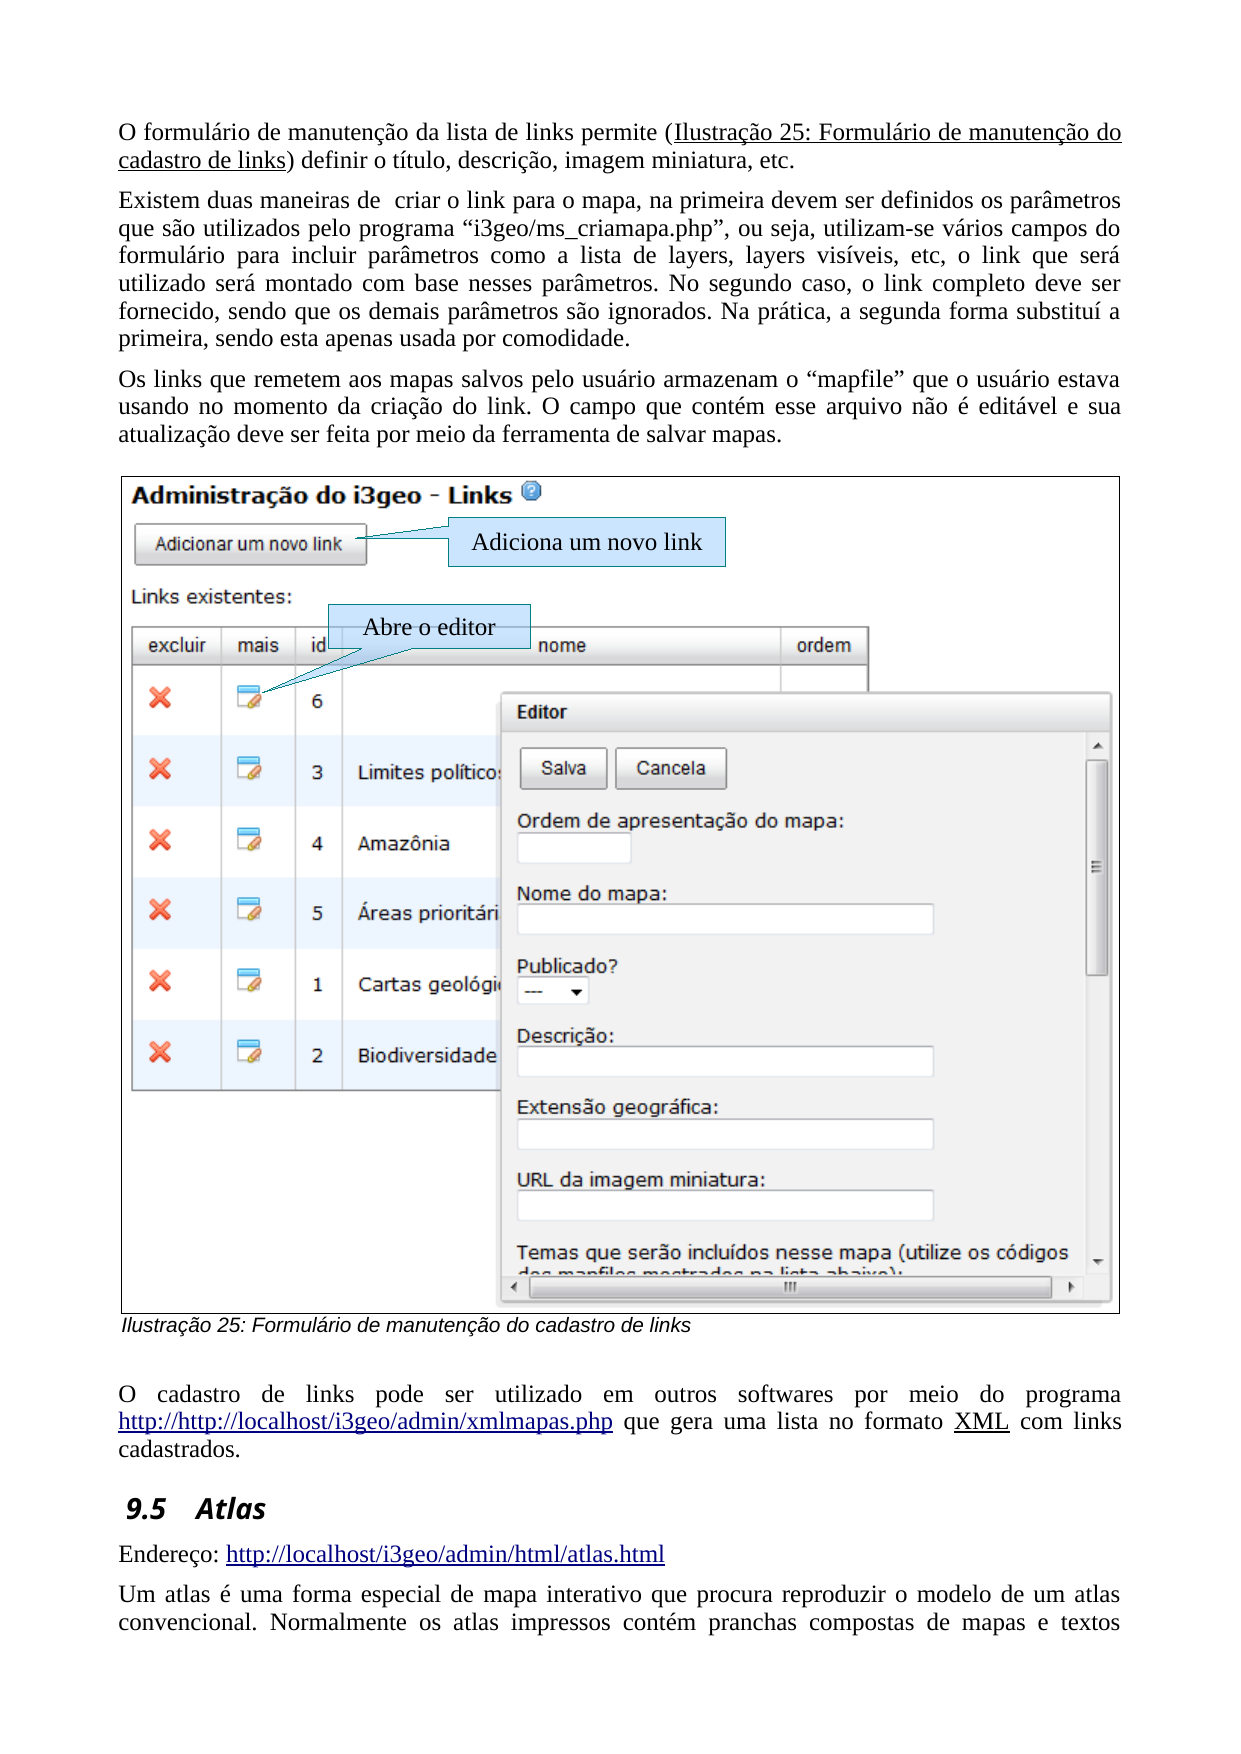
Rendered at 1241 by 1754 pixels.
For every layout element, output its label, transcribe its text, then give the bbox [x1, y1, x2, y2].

text O cadastro de links pode ser utilizado em outros softwares por meio do programa http://http://localhost/i3geo/admin/xmlmapas.php que gera uma lista no formato XML com links cadastrados. [118, 1380, 1122, 1463]
text A construção do armazém de MAPFILES é um aspecto fundamental no i3Geo pois permite o reaproveitamento das camadas em diferentes situações. Com base em uma instalação do i3Geo podem ser criados inúmeros mapas compondo as camadas disponíveis nos MAPFILES do armazém. Isso não seria possível se as camadas ficassem todas definidas nos MAPFILES de inicialização. [275, 605, 530, 688]
text Os links que remetem aos mapas salvos pelo usuário armazenam o “mapfile” que o usuário estava usando no momento da criação do link. O campo que contém esse arquivo não é editável e sua atualização deve ser feita por meio da ferramenta de salvar mapas. [118, 365, 1122, 448]
text O formulário de manutenção da lista de links permite (Ilustração 25: Formulário de manutenção do cadastro de links) definir o título, descrição, imagem miniatura, etc. [118, 118, 1122, 173]
picture [122, 477, 1119, 1313]
text Existem duas maneiras de criar o link para o mapa, na primeira devem ser definidos os parâmetros que são utilizados pelo programa “i3geo/ms_criamapa.php”, ou seja, utilizam-se vários campos do formulário para incluir parâmetros como a lista de layers, layers visíveis, etc, o link que será utilizado será montado com base nesses parâmetros. No segundo caso, o link completo deve ser fornecido, sendo que os demais parâmetros são ignorados. Na prática, a segunda forma substituí a primeira, sendo esta apenas usada por comodidade. [118, 186, 1122, 352]
subtitle Atlas [118, 1488, 1122, 1528]
text Ilustração 25: Formulário de manutenção do cadastro de links [121, 1314, 1119, 1337]
text Um atlas é uma forma especial de mapa interativo que procura reproduzir o modelo de um atlas convencional. Normalmente os atlas impressos contém pranchas compostas de mapas e textos [118, 1580, 1122, 1636]
text Endereço: http://localhost/i3geo/admin/html/atlas.html [118, 1540, 1122, 1568]
text A construção do armazém de MAPFILES é um aspecto fundamental no i3Geo pois permite o reaproveitamento das camadas em diferentes situações. Com base em uma instalação do i3Geo podem ser criados inúmeros mapas compondo as camadas disponíveis nos MAPFILES do armazém. Isso não seria possível se as camadas ficassem todas definidas nos MAPFILES de inicialização. [364, 518, 725, 566]
